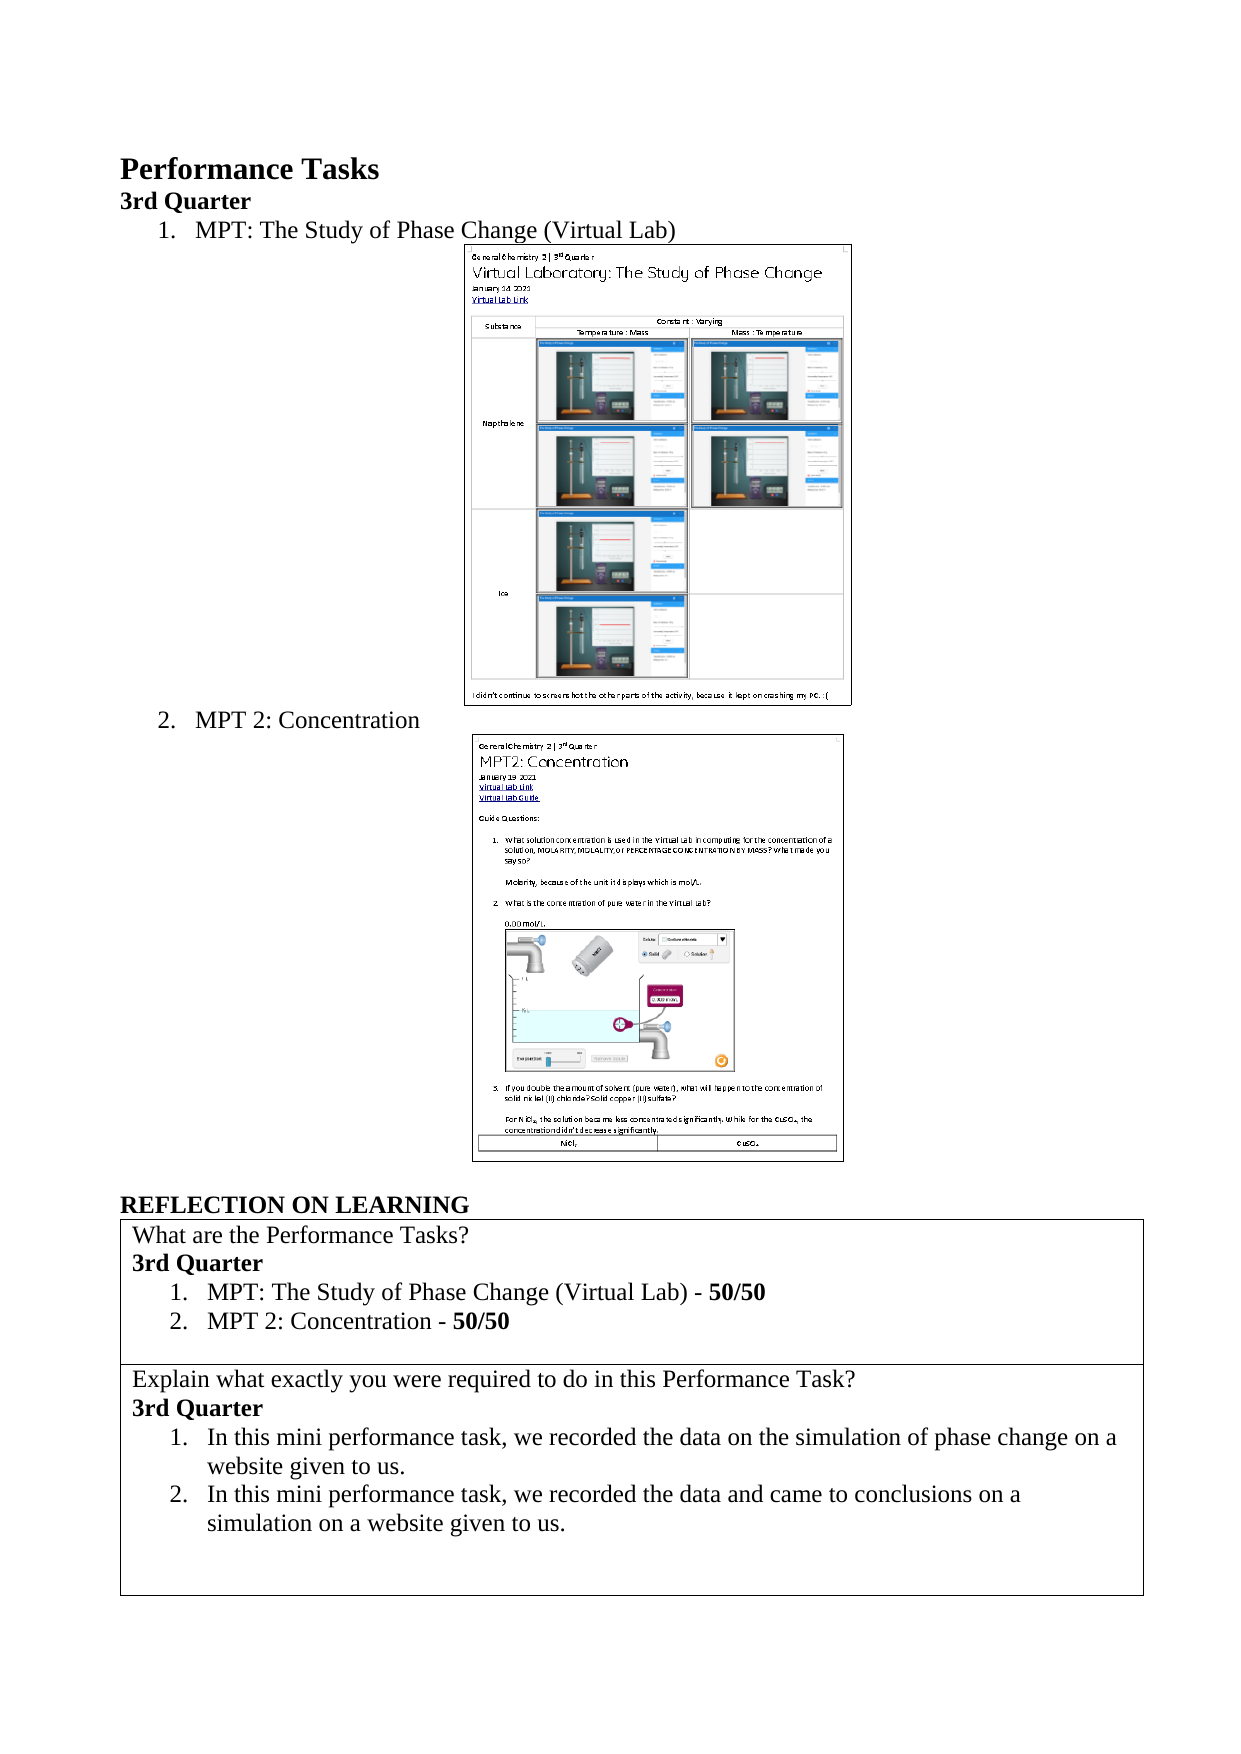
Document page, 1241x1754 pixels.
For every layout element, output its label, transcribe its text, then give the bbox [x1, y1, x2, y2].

picture [474, 737, 841, 1159]
picture [467, 246, 848, 703]
table_cell Explain what exactly you were required to do in this Performance Task? 3rd Quarter In this mini performance task, we recorded the data on the simulation of phase change on a website given to us. In this mini performance task, we recorded the data and came to conclusions on a simulation on a website given to us. [121, 1365, 1143, 1594]
list MPT: The Study of Phase Change (Virtual Lab) [157, 215, 1120, 243]
text 3rd Quarter [120, 186, 1120, 215]
table_header What are the Performance Tasks? 3rd Quarter MPT: The Study of Phase Change (Virtual Lab) - 50/50 MPT 2: Concentration - 50/50 [121, 1220, 1143, 1363]
list MPT 2: Concentration [157, 705, 1120, 734]
text Performance Tasks [120, 150, 1120, 186]
text REFLECTION ON LEARNING [120, 1190, 1120, 1219]
